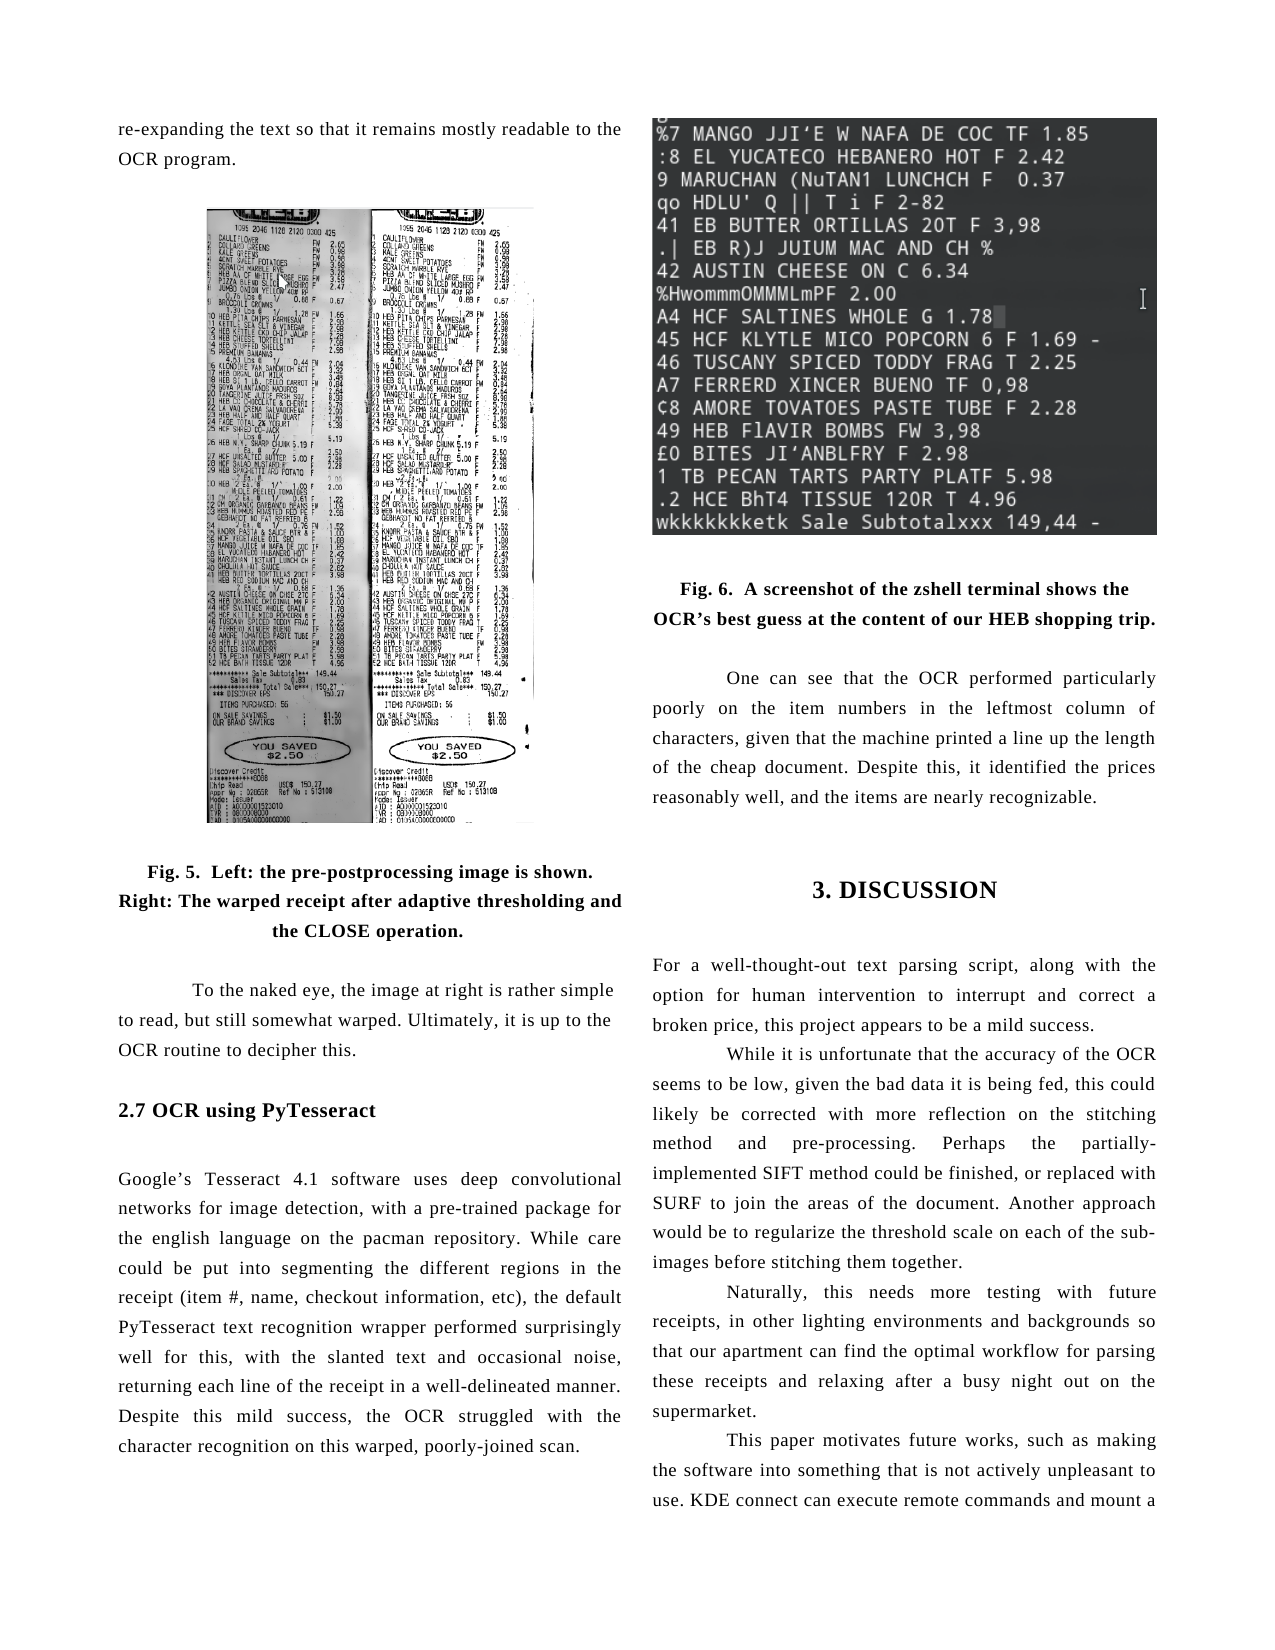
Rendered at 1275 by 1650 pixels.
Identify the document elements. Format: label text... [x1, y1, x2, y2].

text re-expanding the text so that it remains mostly readable to the OCR program. [118, 118, 622, 169]
picture [652, 118, 1157, 535]
text One can see that the OCR performed particularly poorly on the item numbers in the leftmost column of characters, given that the machine printed a line up the length of the cheap document. Despite this, it identified the prices reasonably well, and the items are nearly recognizable. [652, 667, 1157, 807]
text Fig. 6. A screenshot of the zshell terminal shows the OCR’s best guess at the content of our HEB shopping trip. [652, 535, 1157, 629]
picture [206, 207, 534, 823]
text To the naked eye, the image at right is rather simple to read, but still somewhat warped. Ultimately, it is up to the OCR routine to decipher this. [118, 979, 622, 1060]
text This paper motivates future works, such as making the software into something that is not actively unpleasant to use. KDE connect can execute remote commands and mount a [652, 1429, 1157, 1510]
text While it is unfortunate that the accuracy of the OCR seems to be low, given the bad data it is being fed, this could likely be corrected with more reflection on the stitching method and pre-processing. Perhaps the partially-implemented SIFT method could be finished, or replaced with SURF to join the areas of the document. Another approach would be to regularize the threshold scale on each of the sub-images before stitching them together. [652, 1043, 1157, 1273]
text 2.7 OCR using PyTesseract [118, 1098, 622, 1122]
text 3. DISCUSSION [652, 875, 1157, 904]
text Naturally, this needs more testing with future receipts, in other lighting environments and backgrounds so that our apartment can find the optimal workflow for parsing these receipts and relaxing after a busy night out on the supermarket. [652, 1281, 1157, 1421]
text Fig. 5. Left: the pre-postprocessing image is shown. Right: The warped receipt after adaptive thresholding and the CLOSE operation. [118, 861, 622, 942]
text Google’s Tesseract 4.1 software uses deep convolutional networks for image detection, with a pre-trained package for the english language on the pacman repository. While care could be put into segmenting the different regions in the receipt (item #, name, checkout information, etc), the default PyTesseract text recognition wrapper performed surprisingly well for this, with the slanted text and occasional noise, returning each line of the receipt in a well-delineated manner. Despite this mild success, the OCR struggled with the character recognition on this warped, poorly-joined scan. [118, 1168, 622, 1456]
text For a well-thought-out text parsing script, along with the option for human intervention to interrupt and correct a broken price, this project appears to be a mild success. [652, 954, 1157, 1035]
